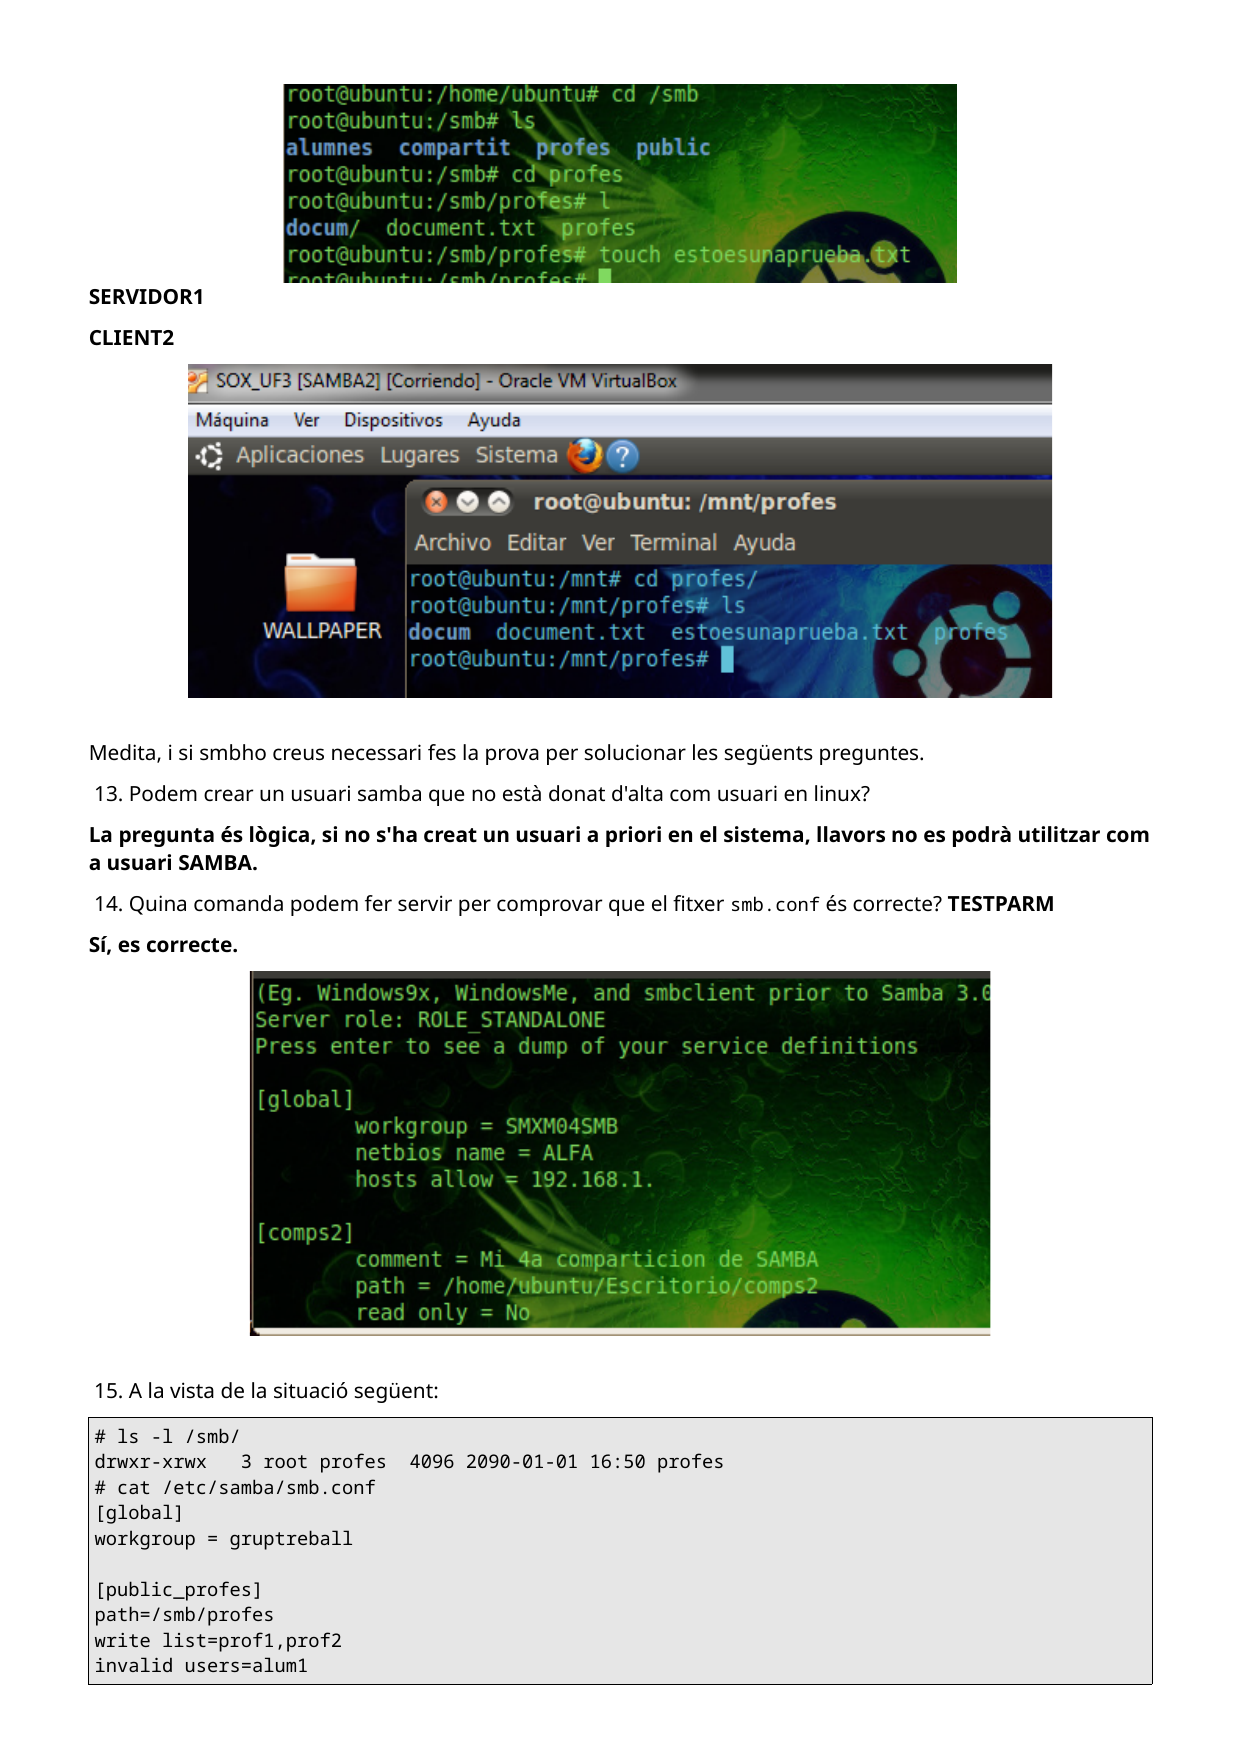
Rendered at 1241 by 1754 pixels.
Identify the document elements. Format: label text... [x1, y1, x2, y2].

list A la vista de la situació següent: [88, 1376, 1152, 1405]
table_header # ls -l /smb/ drwxr-xrwx 3 root profes 4096 2090-01-01 16:50 profes # cat /etc/samba/smb.conf [global] workgroup = gruptreball [public_profes] path=/smb/profes write list=prof1,prof2 invalid users=alum1 [89, 1418, 1152, 1684]
text SERVIDOR1 [88, 59, 1152, 311]
picture [188, 364, 1053, 698]
list Quina comanda podem fer servir per comprovar que el fitxer smb.conf és correcte? TESTPARM [88, 889, 1152, 918]
picture [249, 971, 991, 1336]
list Podem crear un usuari samba que no està donat d'alta com usuari en linux? [88, 779, 1152, 807]
picture [283, 84, 957, 283]
list La pregunta és lògica, si no s'ha creat un usuari a priori en el sistema, llavors no es podrà utilitzar com a usuari SAMBA. [88, 820, 1152, 877]
text Medita, i si smbho creus necessari fes la prova per solucionar les següents preguntes. [88, 738, 1152, 767]
list Sí, es correcte. [88, 930, 1152, 959]
text CLIENT2 [88, 323, 1152, 352]
